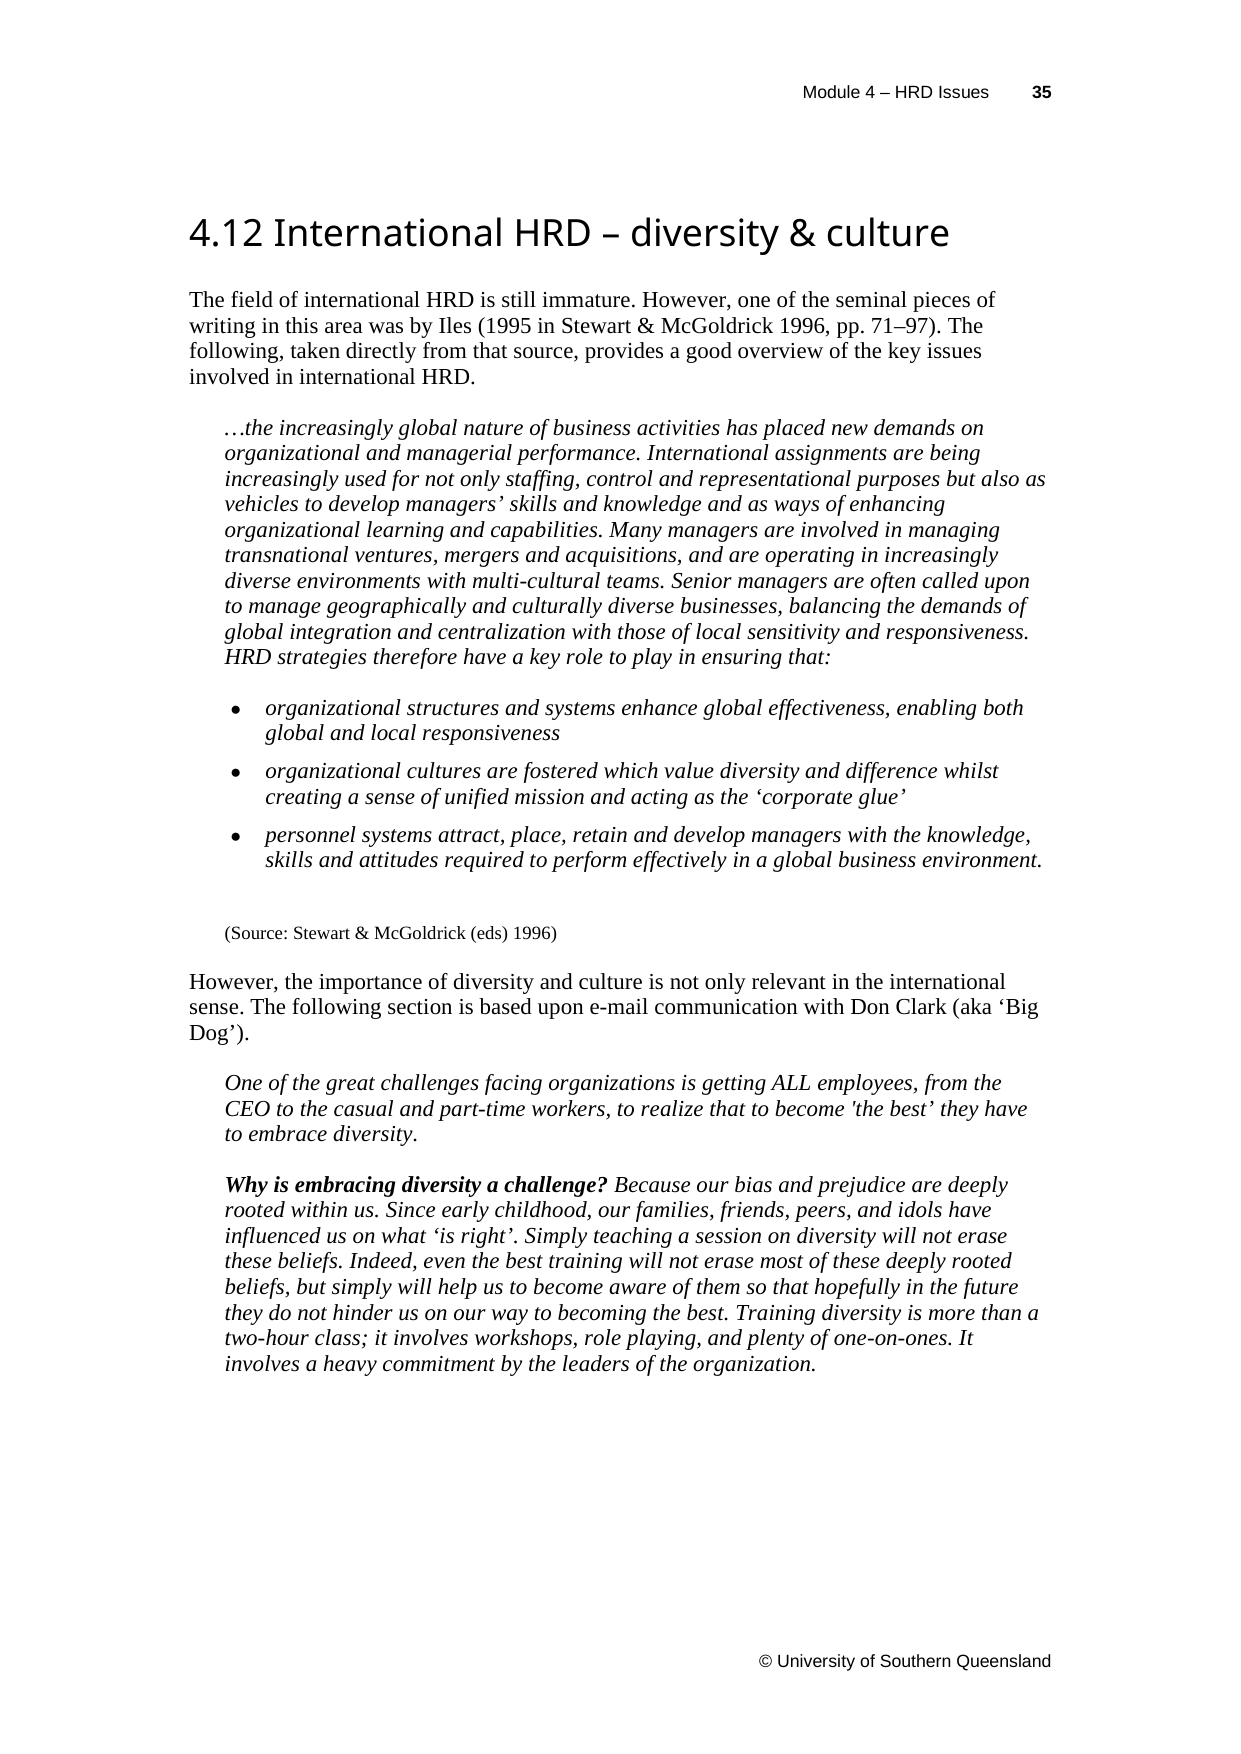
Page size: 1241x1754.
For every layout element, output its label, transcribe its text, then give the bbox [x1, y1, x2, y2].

subtitle International HRD – diversity & culture [189, 207, 1051, 258]
text (Source: Stewart & McGoldrick (eds) 1996) [224, 923, 1051, 944]
text However, the importance of diversity and culture is not only relevant in the international sense. The following section is based upon e-mail communication with Don Clark (aka ‘Big Dog’). [189, 969, 1051, 1045]
text …the increasingly global nature of business activities has placed new demands on organizational and managerial performance. International assignments are being increasingly used for not only staffing, control and representational purposes but also as vehicles to develop managers’ skills and knowledge and as ways of enhancing organizational learning and capabilities. Many managers are involved in managing transnational ventures, mergers and acquisitions, and are operating in increasingly diverse environments with multi-cultural teams. Senior managers are often called upon to manage geographically and culturally diverse businesses, balancing the demands of global integration and centralization with those of local sensitivity and responsiveness. HRD strategies therefore have a key role to play in ensuring that: [224, 414, 1051, 669]
table_header organizational structures and systems enhance global effectiveness, enabling both global and local responsiveness organizational cultures are fostered which value diversity and difference whilst creating a sense of unified mission and acting as the ‘corporate glue’ personnel systems attract, place, retain and develop managers with the knowledge, skills and attitudes required to perform effectively in a global business environment. [230, 695, 1047, 872]
text The field of international HRD is still immature. However, one of the seminal pieces of writing in this area was by Iles (1995 in Stewart & McGoldrick 1996, pp. 71–97). The following, taken directly from that source, provides a good overview of the key issues involved in international HRD. [189, 287, 1051, 389]
text One of the great challenges facing organizations is getting ALL employees, from the CEO to the casual and part-time workers, to realize that to become 'the best’ they have to embrace diversity. [224, 1070, 1051, 1147]
text Why is embracing diversity a challenge? Because our bias and prejudice are deeply rooted within us. Since early childhood, our families, friends, peers, and idols have influenced us on what ‘is right’. Simply teaching a session on diversity will not erase these beliefs. Indeed, even the best training will not erase most of these deeply rooted beliefs, but simply will help us to become aware of them so that hopefully in the future they do not hinder us on our way to becoming the best. Training diversity is more than a two-hour class; it involves workshops, role playing, and plenty of one-on-ones. It involves a heavy commitment by the leaders of the organization. [224, 1172, 1051, 1376]
